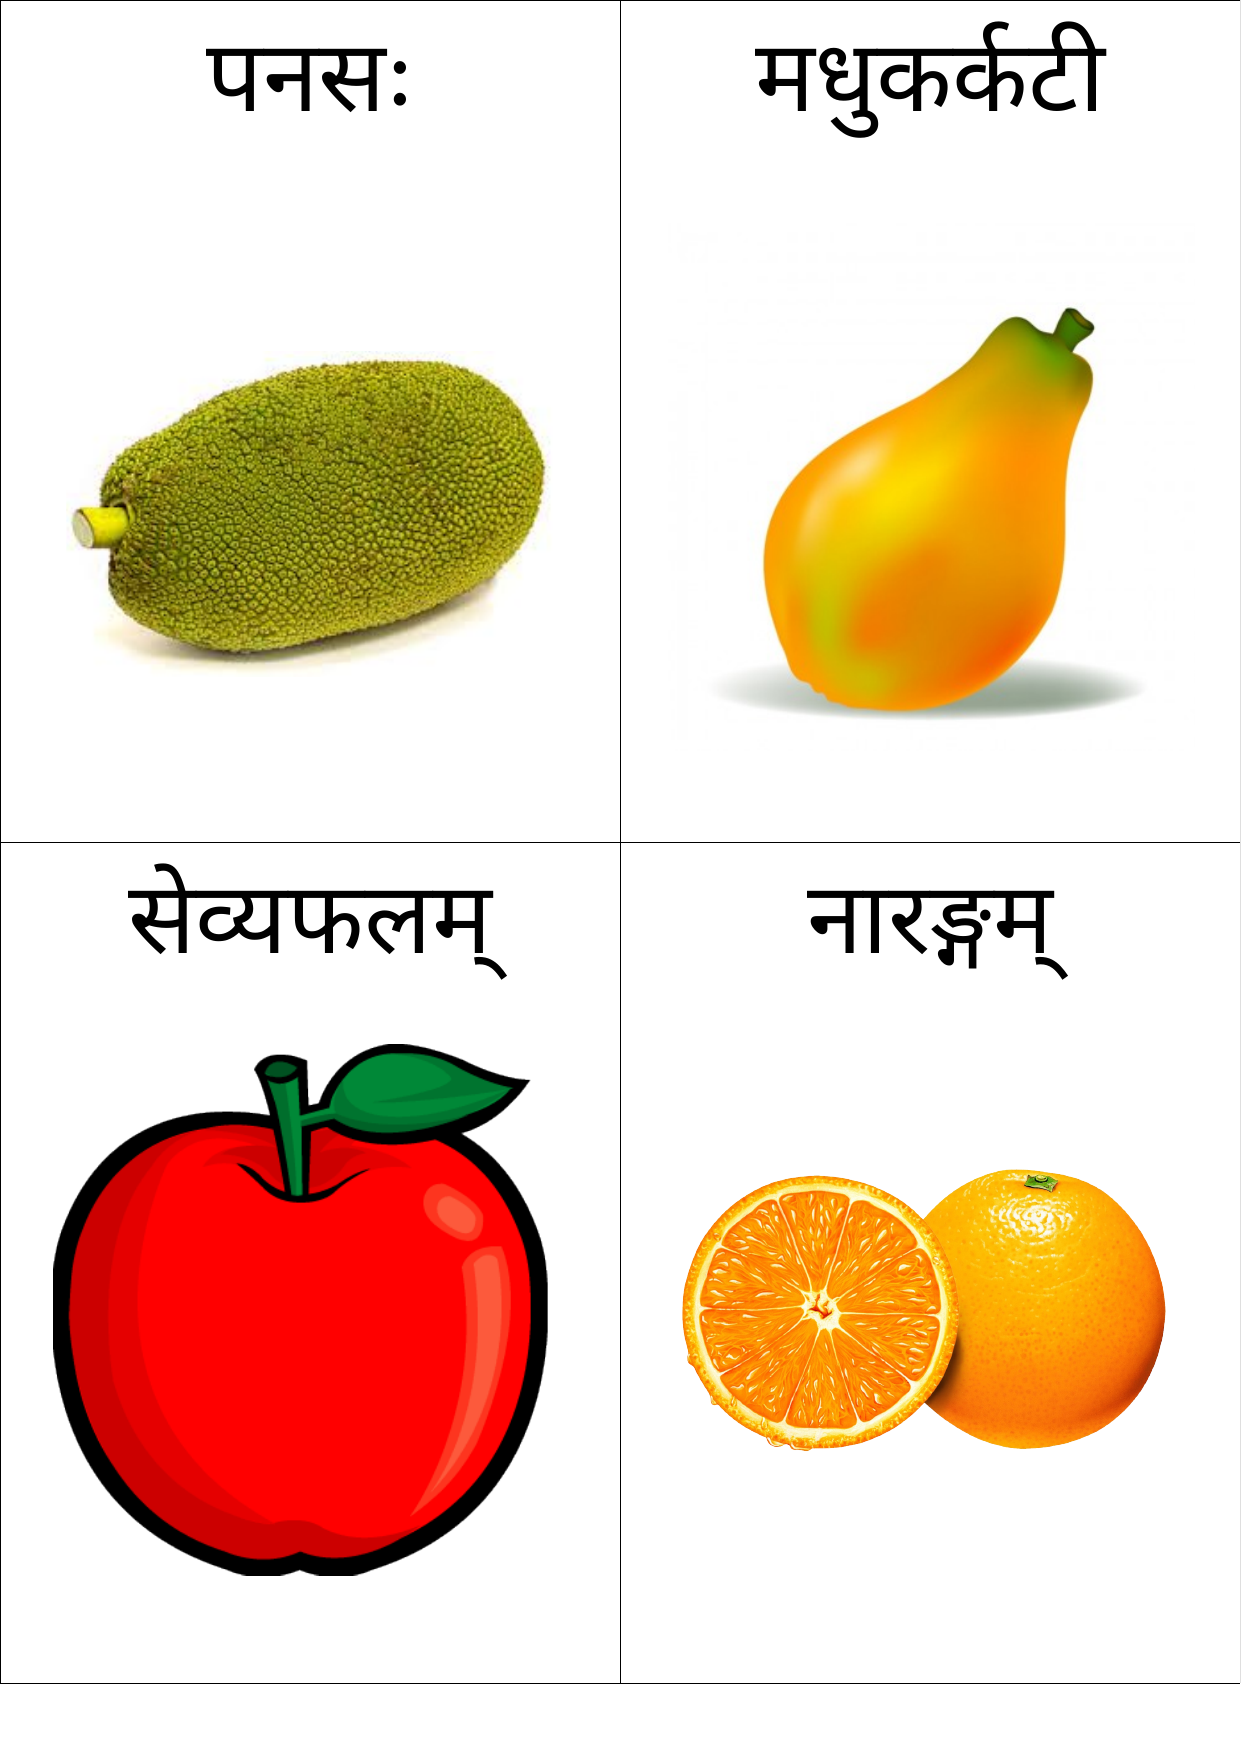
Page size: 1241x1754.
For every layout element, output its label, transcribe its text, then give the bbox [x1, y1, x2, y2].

table_cell नारङ्गम् [621, 843, 1240, 1683]
picture [668, 223, 1196, 751]
picture [656, 1128, 1199, 1490]
picture [66, 351, 556, 677]
table_cell मधुकर्कटी [621, 1, 1240, 842]
table_cell सेव्यफलम् [1, 843, 620, 1683]
picture [53, 1044, 548, 1576]
table_cell पनसः [1, 1, 620, 842]
